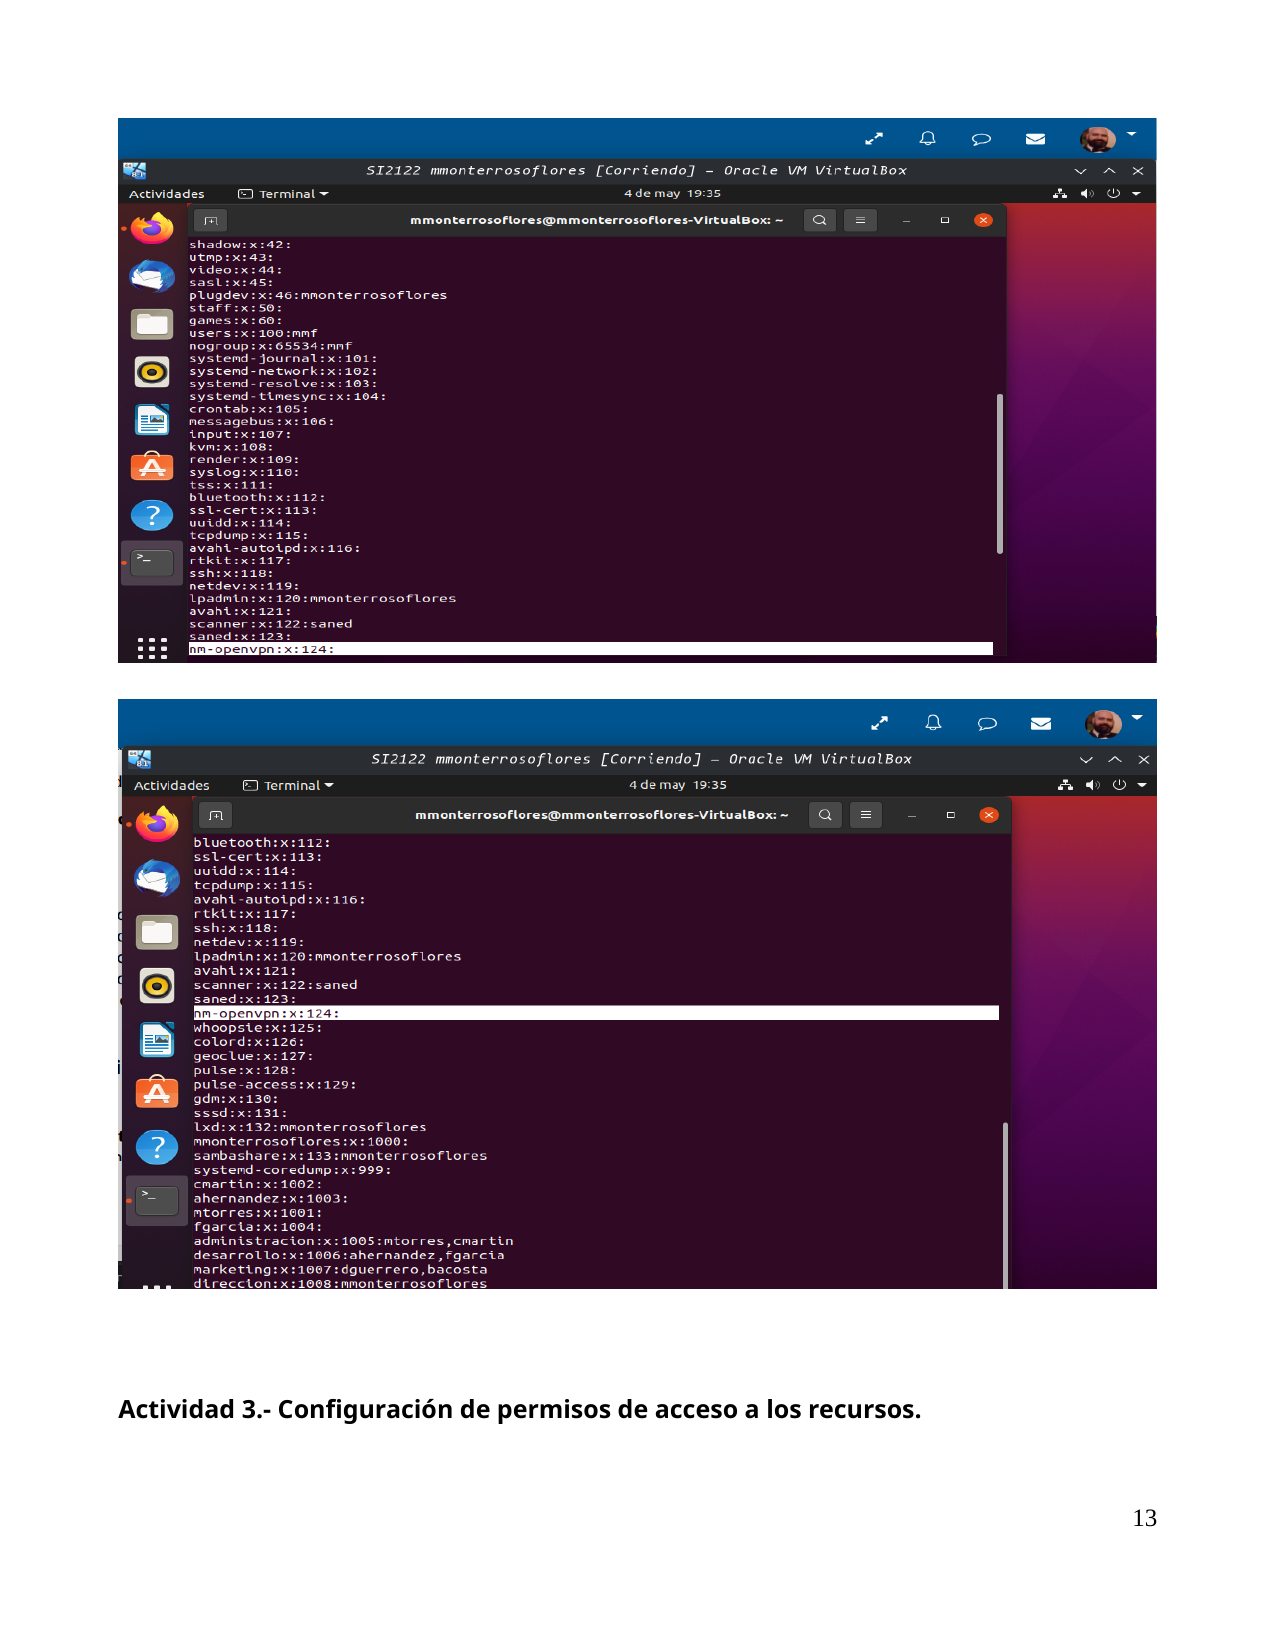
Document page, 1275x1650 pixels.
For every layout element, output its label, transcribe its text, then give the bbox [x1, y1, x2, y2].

picture [118, 118, 1157, 663]
text Actividad 3.- Configuración de permisos de acceso a los recursos. [118, 1391, 1157, 1425]
table_cell [118, 663, 1157, 696]
picture [118, 696, 1157, 1289]
table_cell [118, 1289, 1157, 1323]
